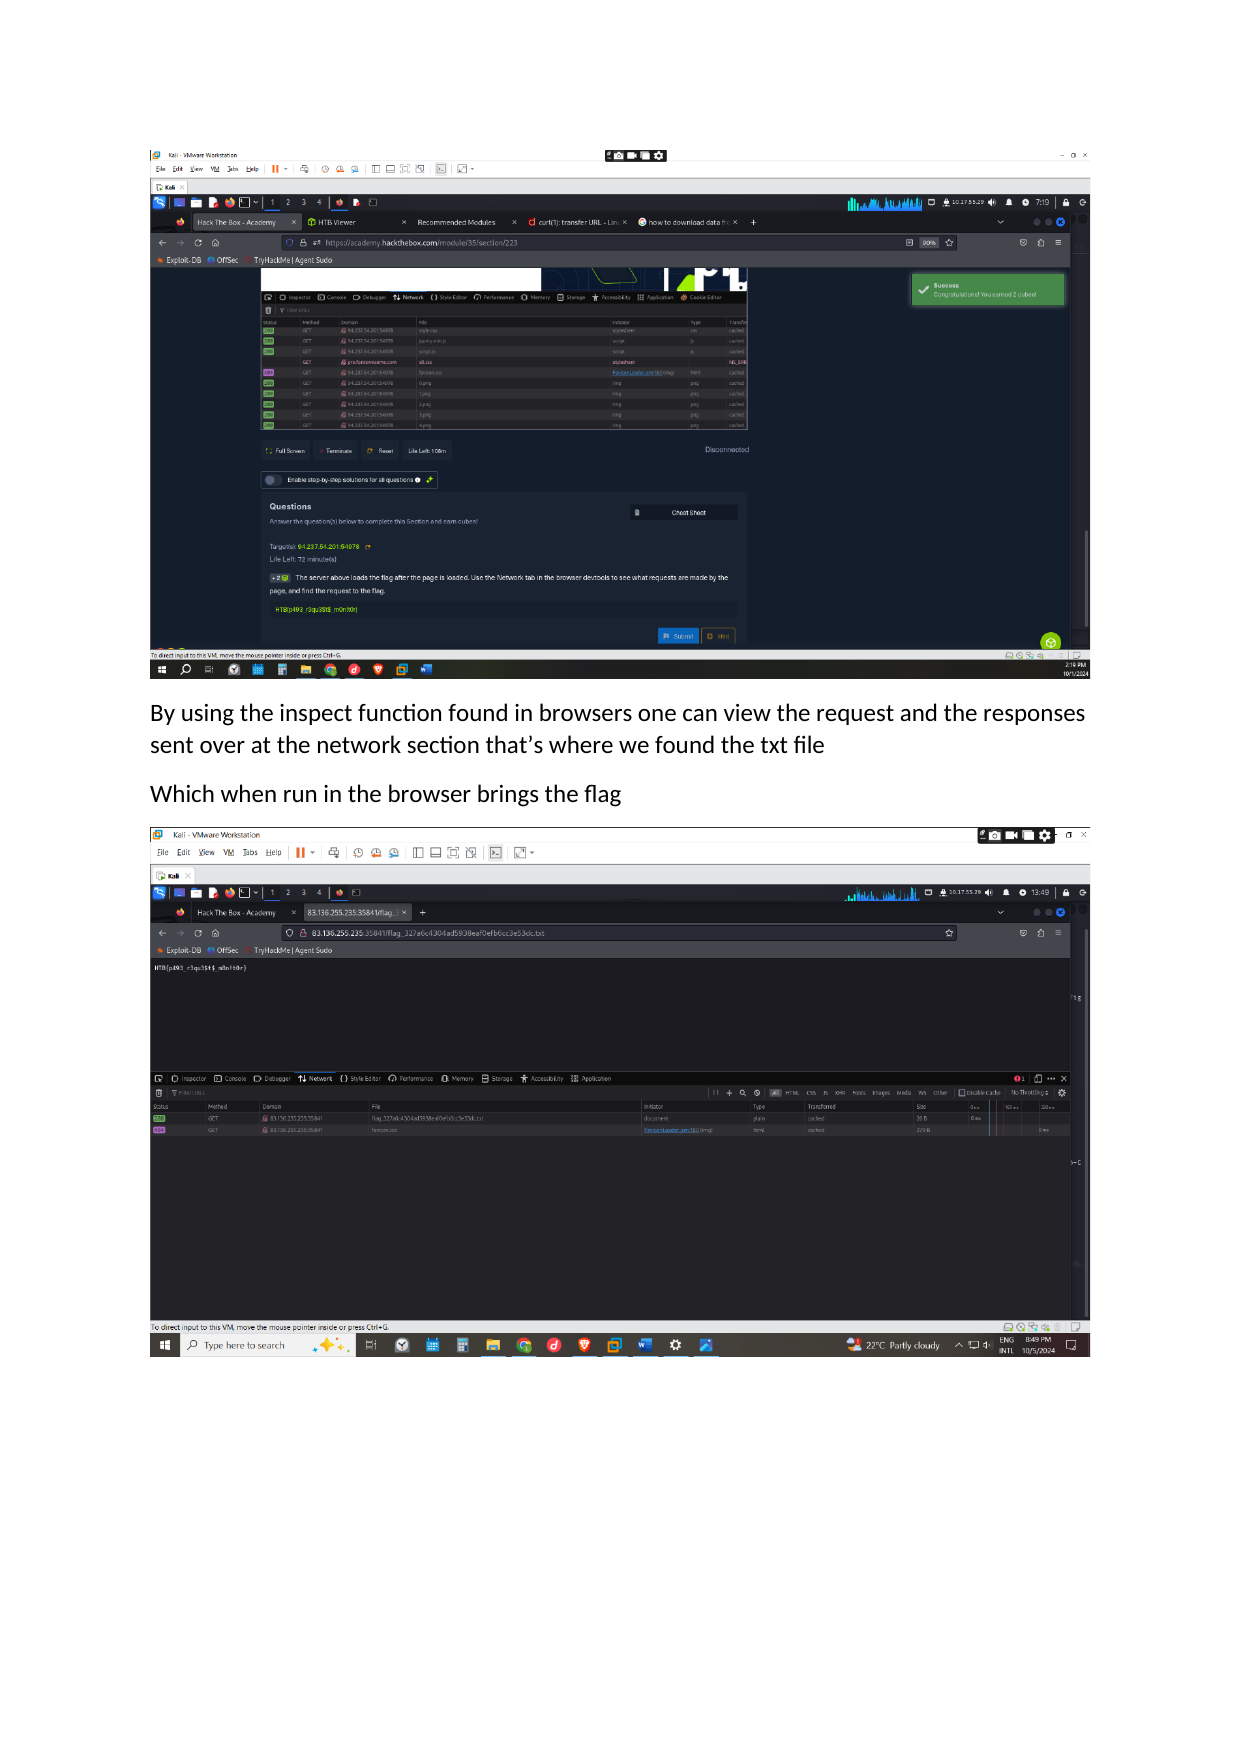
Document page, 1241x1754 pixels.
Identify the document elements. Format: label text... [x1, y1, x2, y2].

text By using the inspect function found in browsers one can view the request and the responses sent over at the network section that’s where we found the txt file [150, 697, 1090, 760]
text Which when run in the browser brings the flag [150, 778, 1090, 809]
